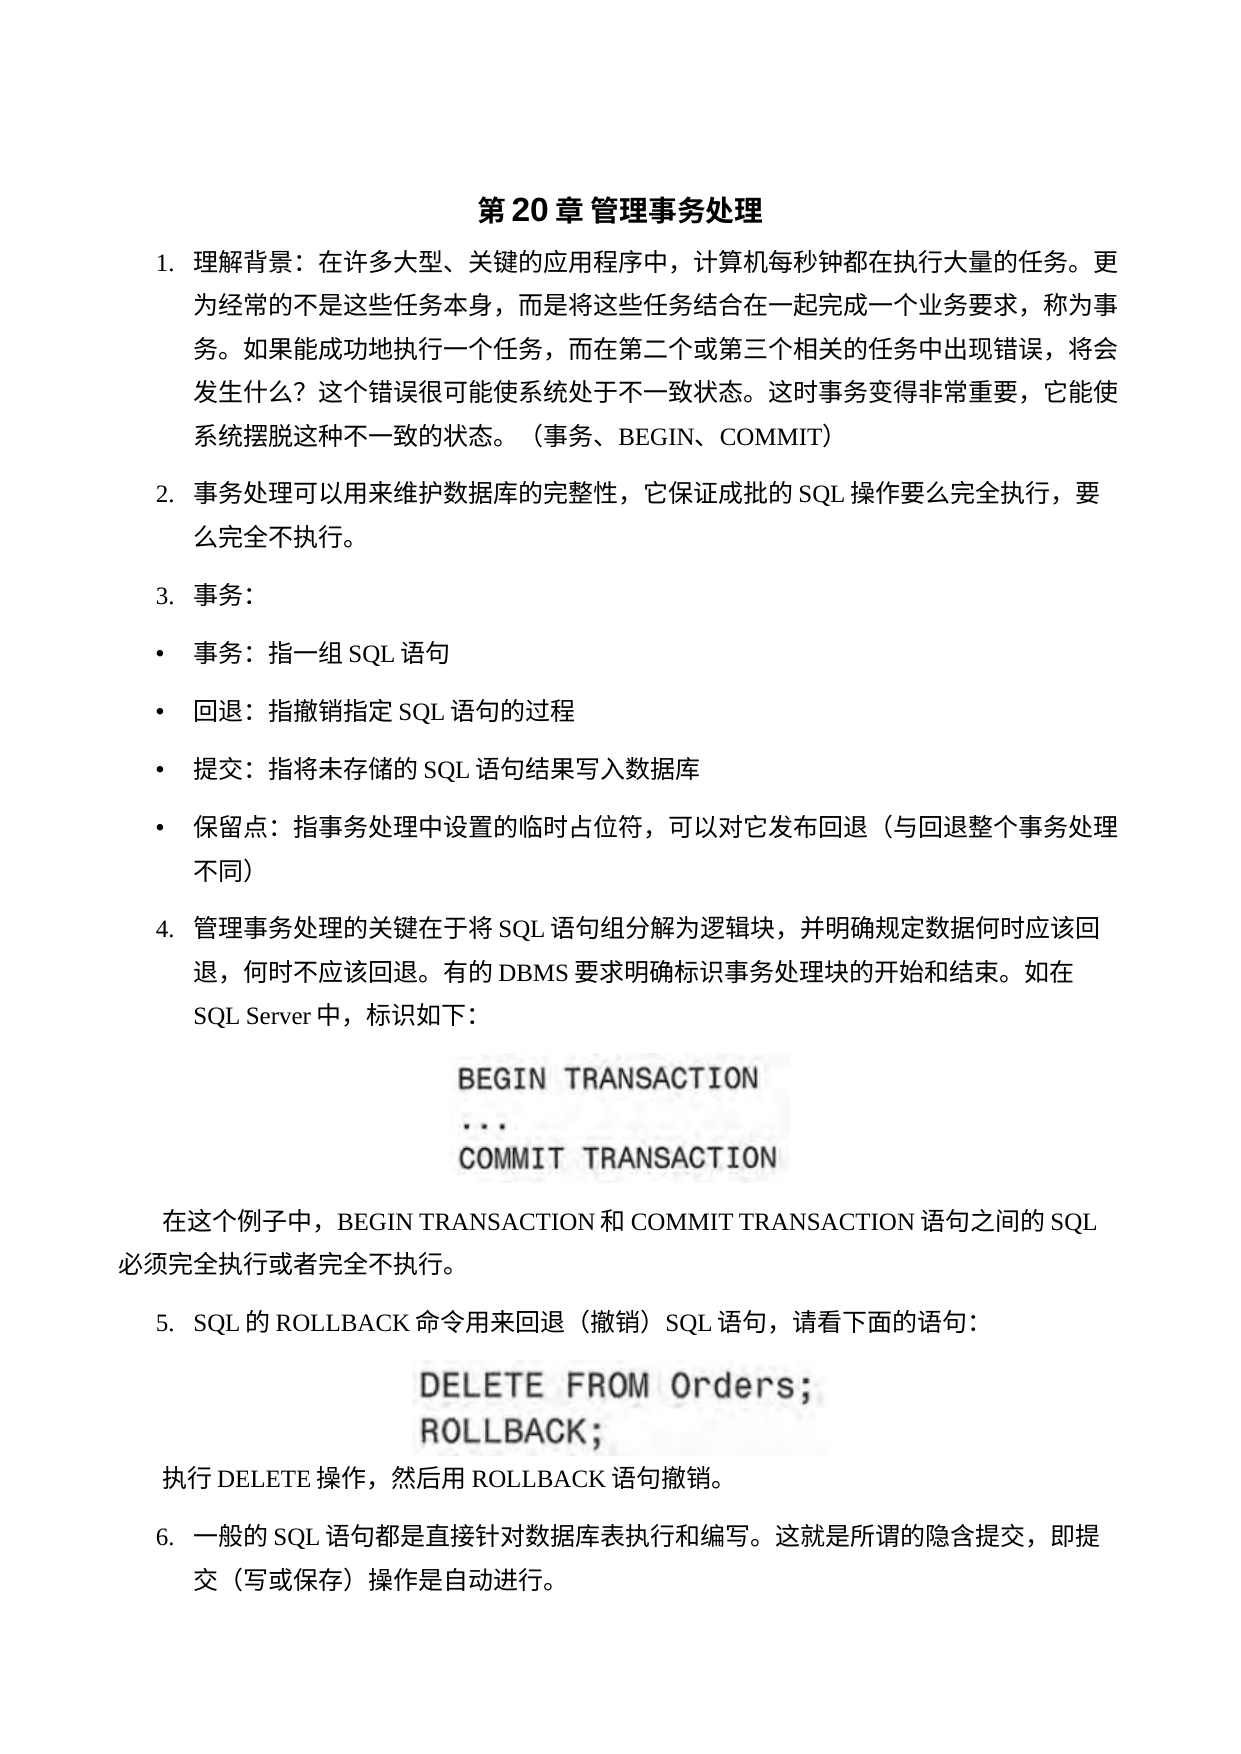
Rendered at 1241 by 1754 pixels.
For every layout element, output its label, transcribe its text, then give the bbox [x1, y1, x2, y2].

list 管理事务处理的关键在于将SQL语句组分解为逻辑块，并明确规定数据何时应该回退，何时不应该回退。有的DBMS要求明确标识事务处理块的开始和结束。如在SQL Server中，标识如下： [156, 909, 1122, 1032]
list 提交：指将未存储的SQL语句结果写入数据库 [156, 749, 1122, 786]
picture [449, 1053, 791, 1183]
text 执行DELETE操作，然后用ROLLBACK语句撤销。 [118, 1459, 1122, 1495]
text 在这个例子中，BEGIN TRANSACTION和COMMIT TRANSACTION语句之间的SQL必须完全执行或者完全不执行。 [118, 1201, 1122, 1281]
picture [412, 1360, 828, 1456]
list 事务处理可以用来维护数据库的完整性，它保证成批的SQL操作要么完全执行，要么完全不执行。 [156, 474, 1122, 554]
list 保留点：指事务处理中设置的临时占位符，可以对它发布回退（与回退整个事务处理不同） [156, 807, 1122, 887]
subtitle 第20章 管理事务处理 [118, 188, 1122, 230]
list 理解背景：在许多大型、关键的应用程序中，计算机每秒钟都在执行大量的任务。更为经常的不是这些任务本身，而是将这些任务结合在一起完成一个业务要求，称为事务。如果能成功地执行一个任务，而在第二个或第三个相关的任务中出现错误，将会发生什么？这个错误很可能使系统处于不一致状态。这时事务变得非常重要，它能使系统摆脱这种不一致的状态。（事务、BEGIN、COMMIT） [156, 242, 1122, 452]
list 事务： [156, 575, 1122, 612]
list SQL的ROLLBACK命令用来回退（撤销）SQL语句，请看下面的语句： [156, 1302, 1122, 1339]
list 事务：指一组SQL语句 [156, 633, 1122, 670]
list 回退：指撤销指定SQL语句的过程 [156, 691, 1122, 728]
list 一般的SQL语句都是直接针对数据库表执行和编写。这就是所谓的隐含提交，即提交（写或保存）操作是自动进行。 [156, 1517, 1122, 1596]
